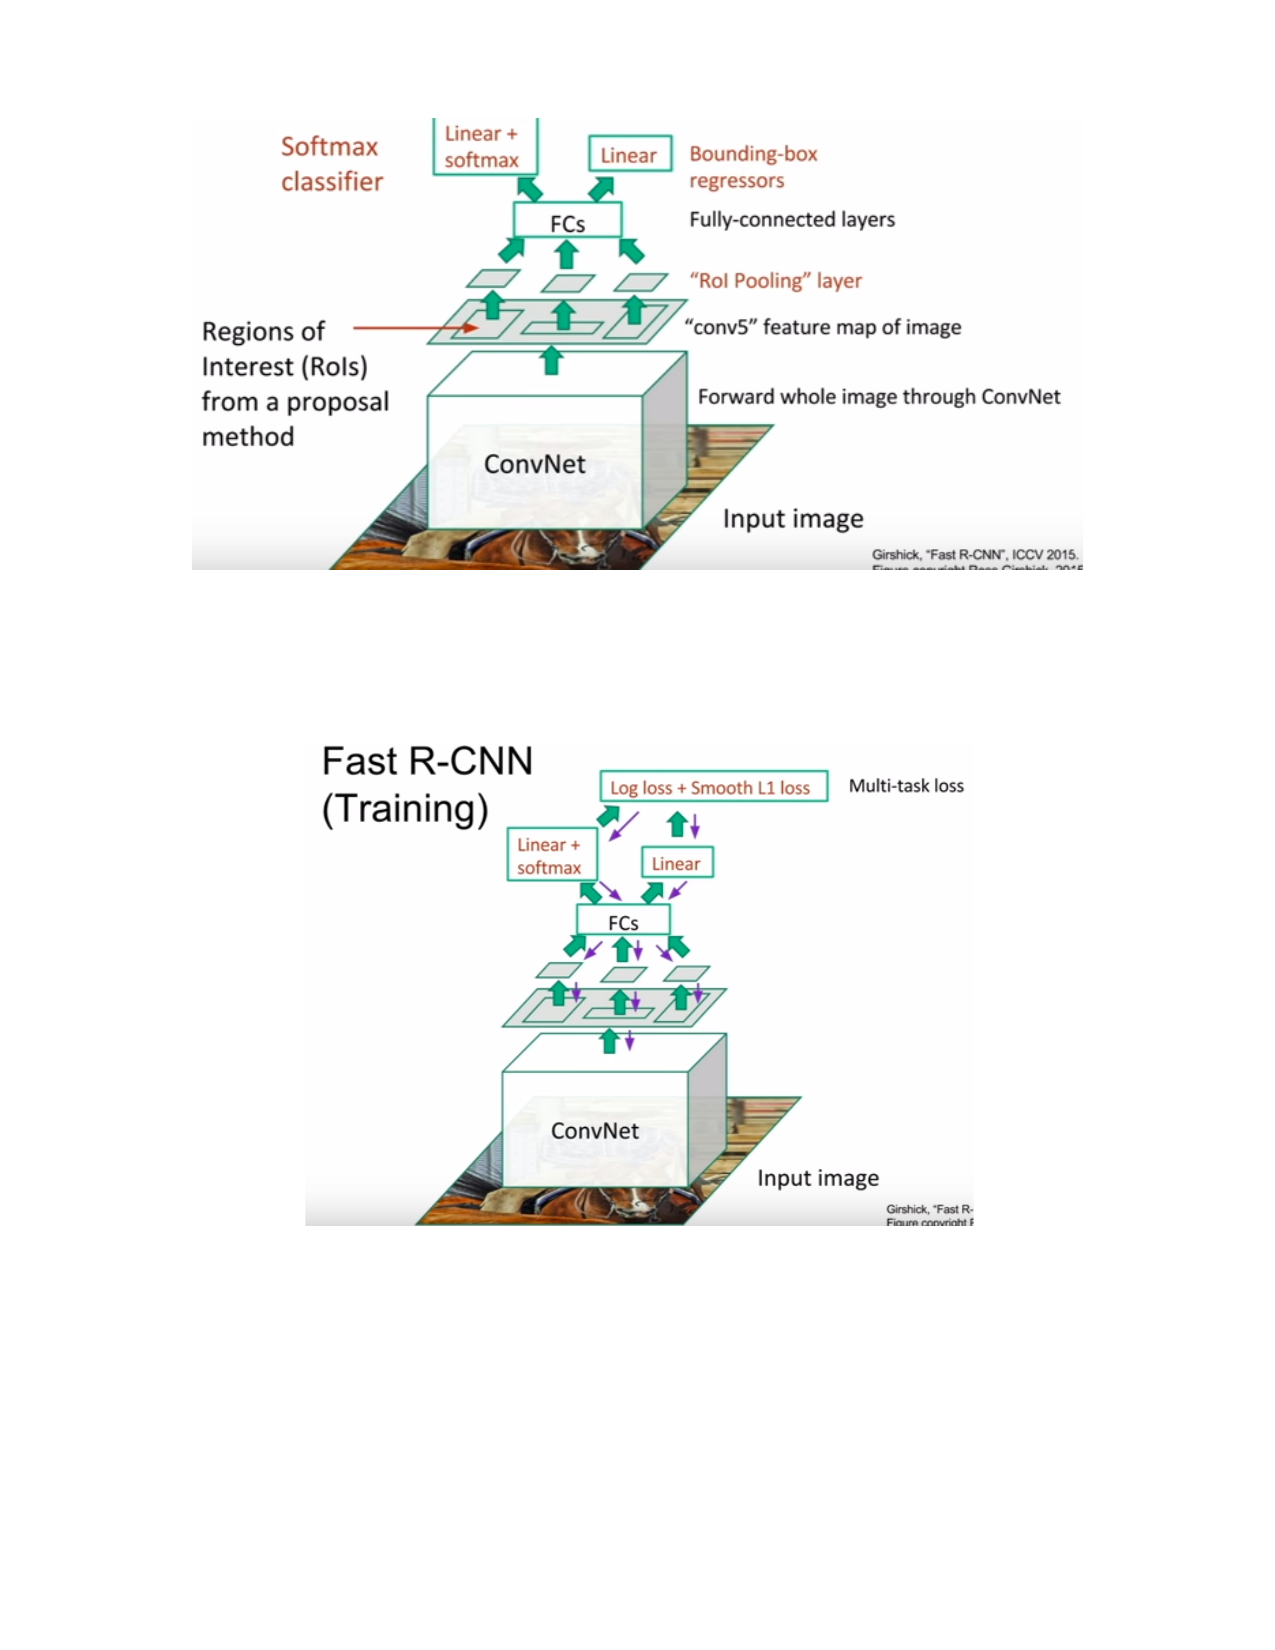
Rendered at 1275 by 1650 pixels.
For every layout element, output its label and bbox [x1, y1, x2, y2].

picture [191, 118, 1084, 570]
picture [305, 743, 974, 1226]
